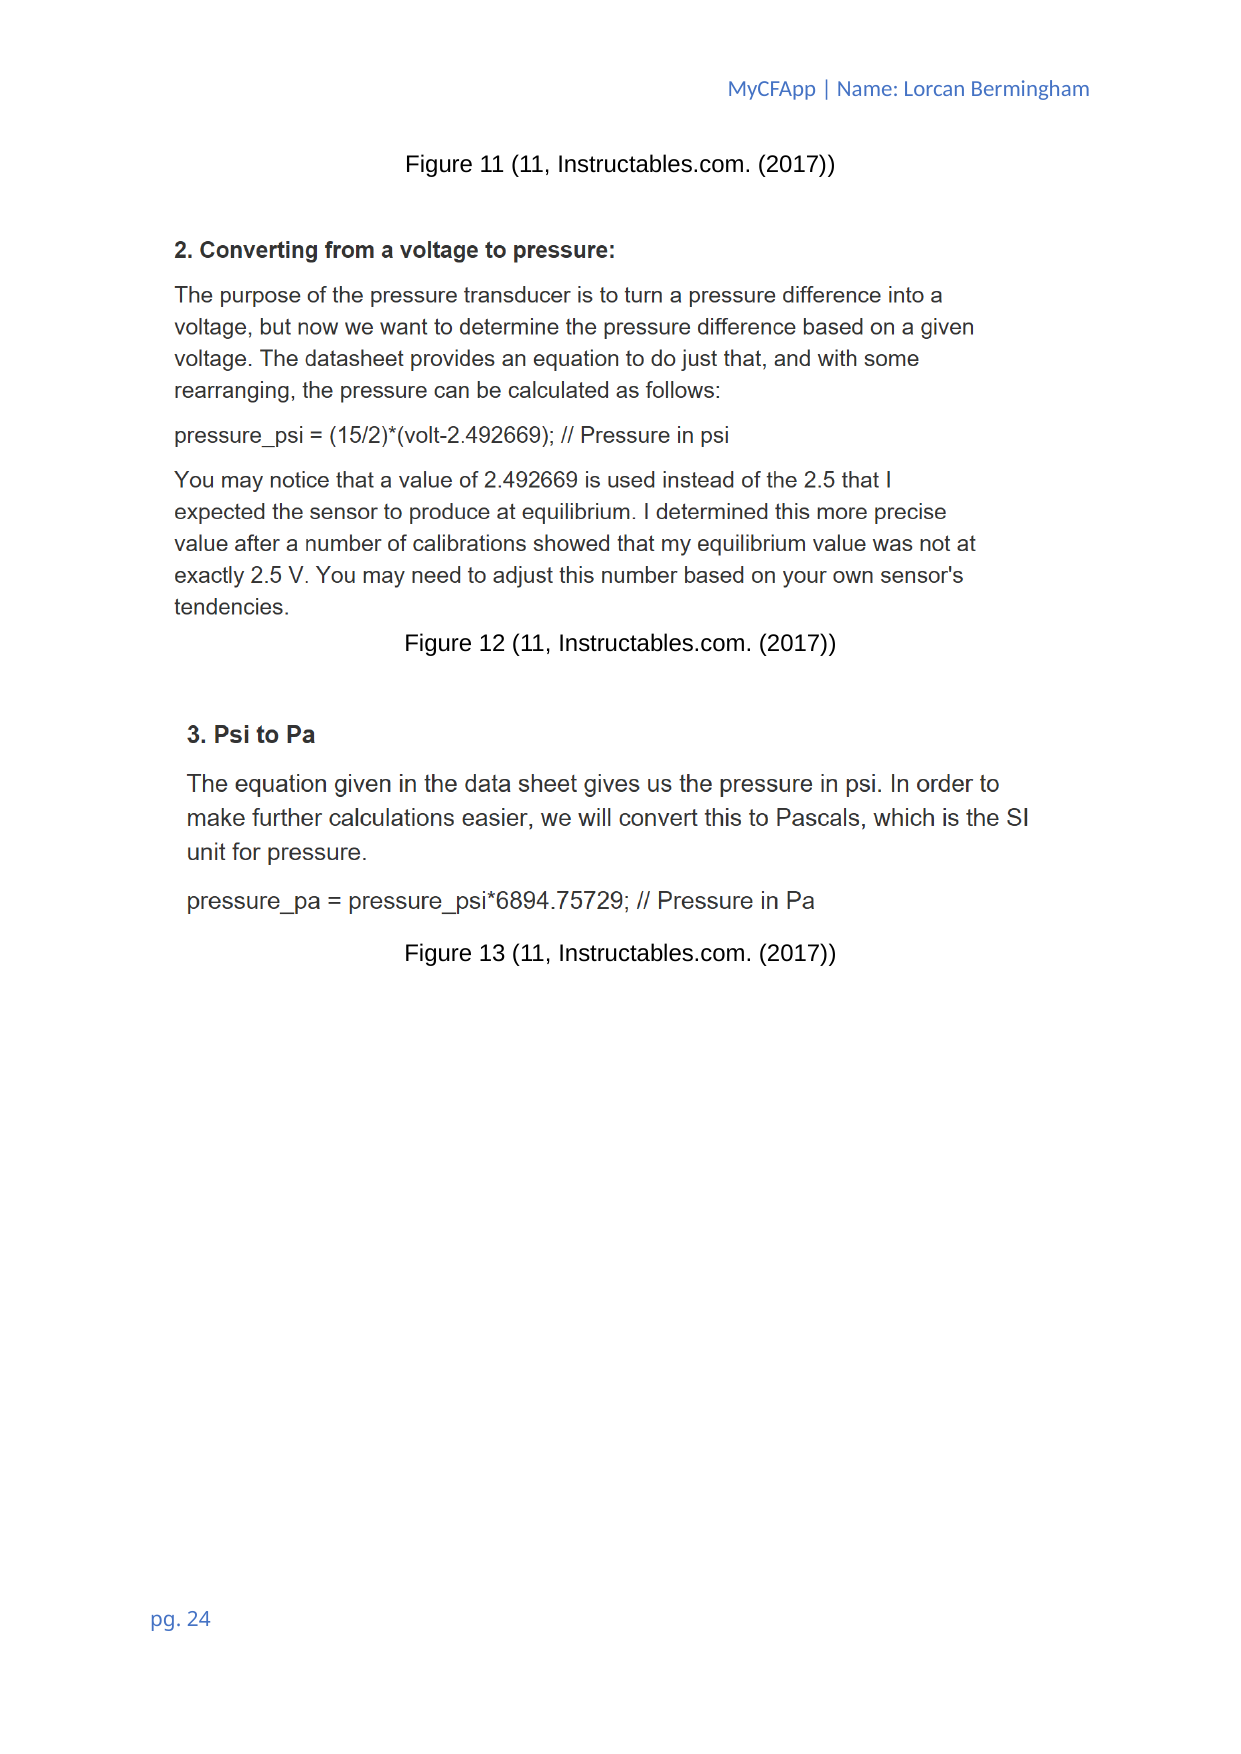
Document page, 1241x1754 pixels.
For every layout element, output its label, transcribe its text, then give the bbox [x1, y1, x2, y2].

text Figure 12 (11, Instructables.com. (2017)) [150, 629, 1090, 657]
text Figure 13 (11, Instructables.com. (2017)) [150, 938, 1090, 966]
text Figure 11 (11, Instructables.com. (2017)) [150, 150, 1090, 178]
